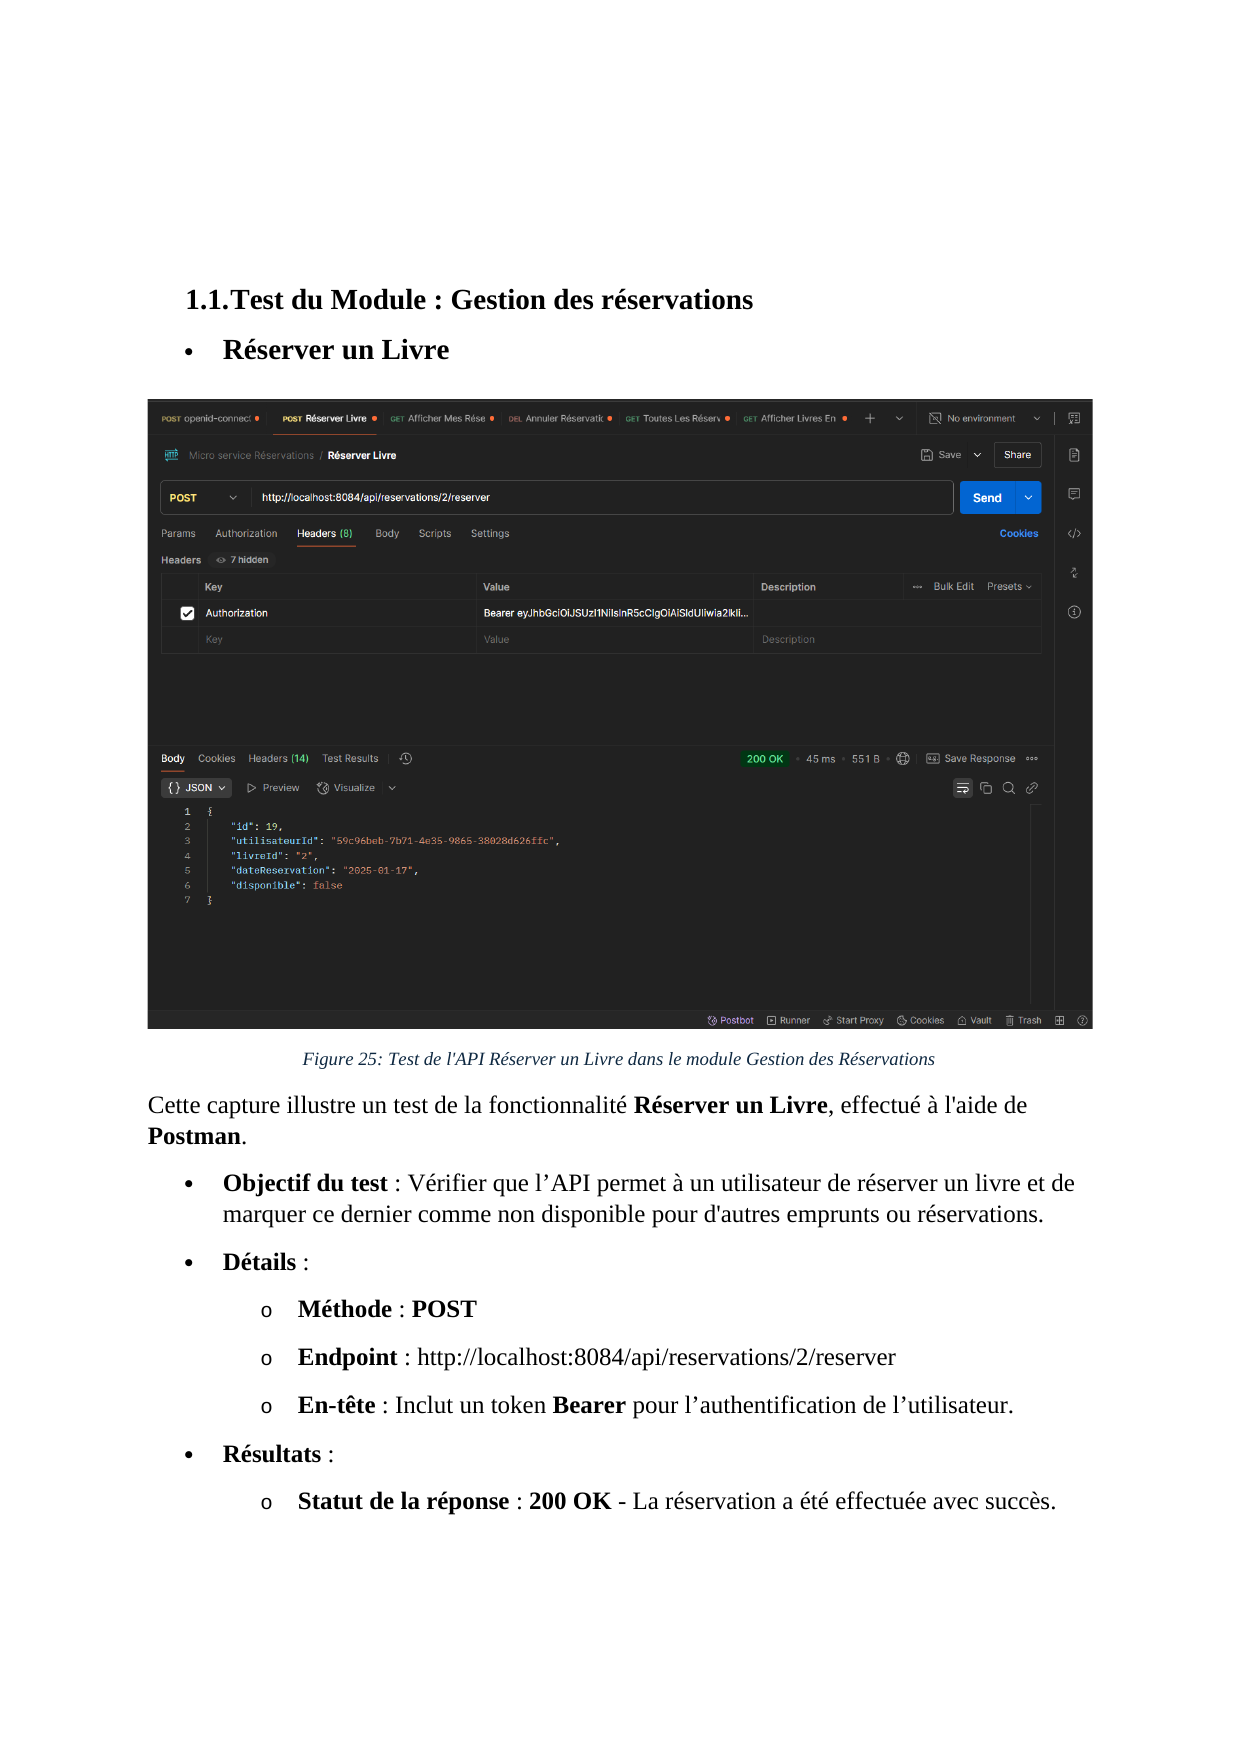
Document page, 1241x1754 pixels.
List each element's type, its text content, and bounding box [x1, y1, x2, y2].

list Détails : [185, 1247, 1093, 1275]
list Résultats : [185, 1439, 1093, 1467]
list Test du Module : Gestion des réservations [185, 282, 1093, 316]
list En-tête : Inclut un token Bearer pour l’authentification de l’utilisateur. [260, 1390, 1093, 1420]
list Méthode : POST [260, 1294, 1093, 1323]
list Réserver un Livre [185, 332, 1093, 366]
list Statut de la réponse : 200 OK - La réservation a été effectuée avec succès. [260, 1486, 1093, 1516]
list Endpoint : http://localhost:8084/api/reservations/2/reserver [260, 1342, 1093, 1372]
text Figure 25: Test de l'API Réserver un Livre dans le module Gestion des Réservations [148, 1048, 1093, 1069]
text Cette capture illustre un test de la fonctionnalité Réserver un Livre, effectué à l'aide de Postman. [148, 1090, 1093, 1150]
list Objectif du test : Vérifier que l’API permet à un utilisateur de réserver un livre et de marquer ce dernier comme non disponible pour d'autres emprunts ou réservations. [185, 1168, 1093, 1228]
